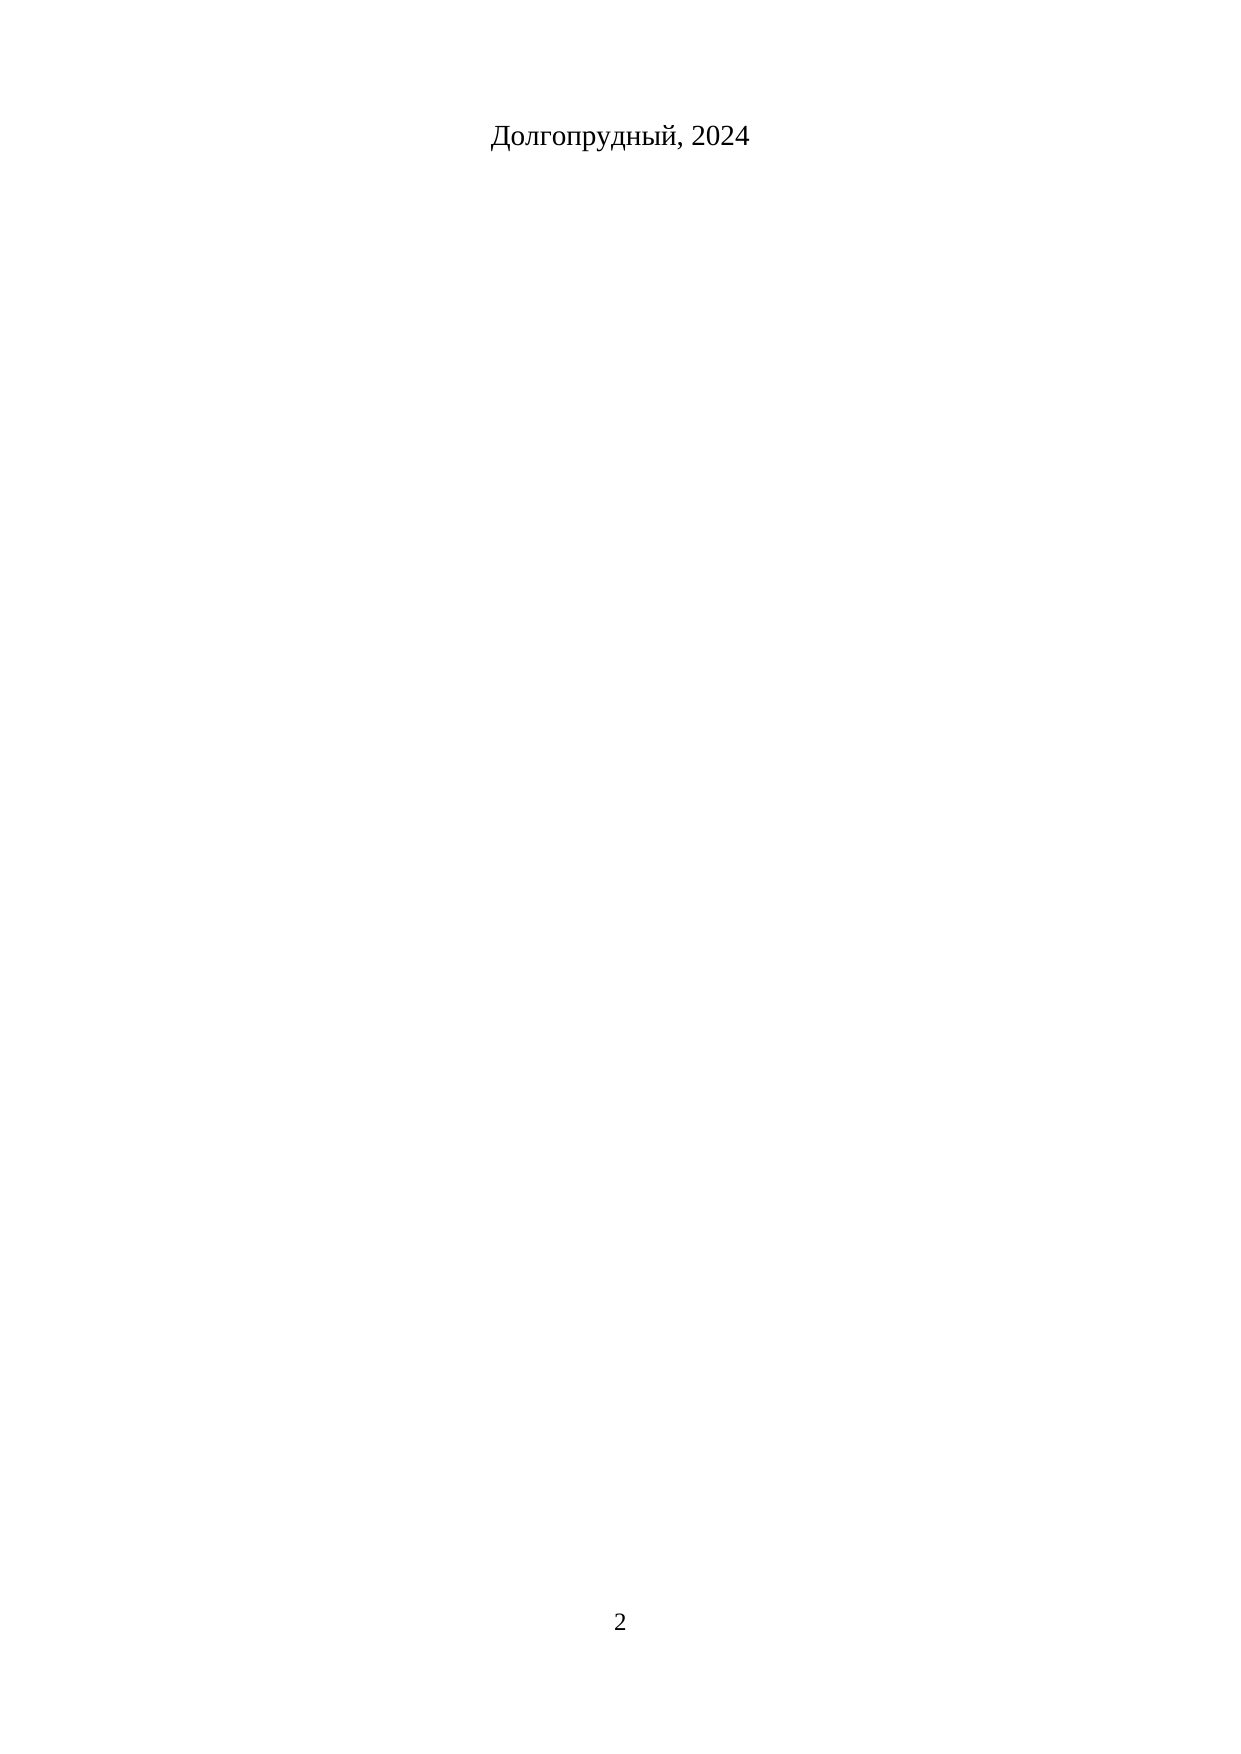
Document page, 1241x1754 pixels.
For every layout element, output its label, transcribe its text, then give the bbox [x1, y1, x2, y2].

text Долгопрудный, 2024 [118, 118, 1122, 152]
